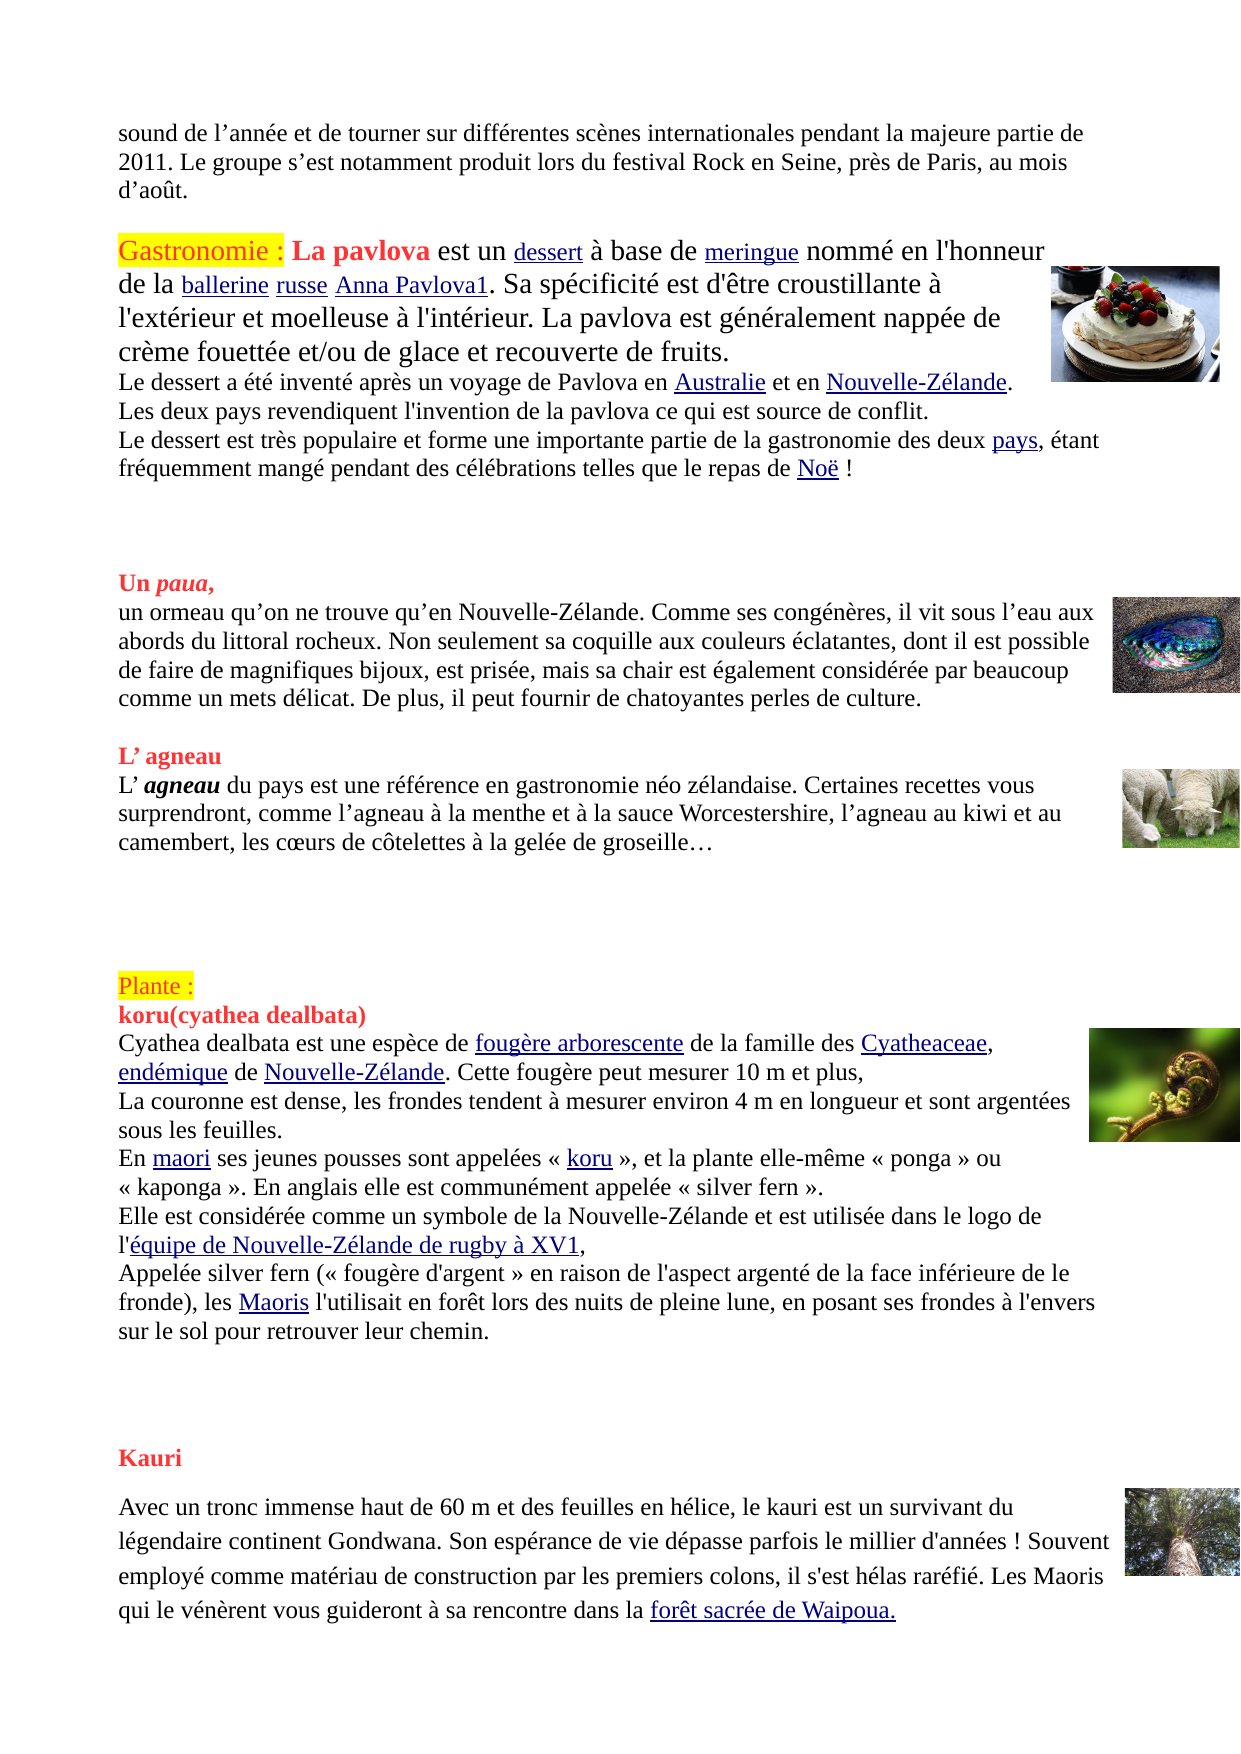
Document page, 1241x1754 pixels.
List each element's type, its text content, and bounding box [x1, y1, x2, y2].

picture [1112, 597, 1241, 693]
text Cyathea dealbata est une espèce de fougère arborescente de la famille des Cyatheaceae, endémique de Nouvelle-Zélande. Cette fougère peut mesurer 10 m et plus, [118, 1028, 1089, 1086]
text Elle est considérée comme un symbole de la Nouvelle-Zélande et est utilisée dans le logo de l'équipe de Nouvelle-Zélande de rugby à XV1, [118, 1201, 1122, 1258]
picture [1051, 266, 1220, 382]
text sound de l’année et de tourner sur différentes scènes internationales pendant la majeure partie de 2011. Le groupe s’est notamment produit lors du festival Rock en Seine, près de Paris, au mois d’août. [118, 118, 1122, 204]
text Plante : [118, 971, 1122, 1000]
text La couronne est dense, les frondes tendent à mesurer environ 4 m en longueur et sont argentées sous les feuilles. [118, 1086, 1122, 1143]
picture [1124, 1488, 1240, 1576]
text Appelée silver fern (« fougère d'argent » en raison de l'aspect argenté de la face inférieure de le fronde), les Maoris l'utilisait en forêt lors des nuits de pleine lune, en posant ses frondes à l'envers sur le sol pour retrouver leur chemin. [118, 1258, 1122, 1345]
text Un paua, [118, 568, 1122, 597]
text L’ agneau du pays est une référence en gastronomie néo zélandaise. Certaines recettes vous surprendront, comme l’agneau à la menthe et à la sauce Worcestershire, l’agneau au kiwi et au camembert, les cœurs de côtelettes à la gelée de groseille… [118, 770, 1122, 856]
text Avec un tronc immense haut de 60 m et des feuilles en hélice, le kauri est un survivant du légendaire continent Gondwana. Son espérance de vie dépasse parfois le millier d'années ! Souvent employé comme matériau de construction par les premiers colons, il s'est hélas raréfié. Les Maoris qui le vénèrent vous guideront à sa rencontre dans la forêt sacrée de Waipoua. [118, 1492, 1122, 1624]
text koru(cyathea dealbata) [118, 1000, 1122, 1028]
picture [1122, 769, 1240, 848]
text Le dessert est très populaire et forme une importante partie de la gastronomie des deux pays, étant fréquemment mangé pendant des célébrations telles que le repas de Noë ! [118, 425, 1122, 482]
text Kauri [118, 1443, 1122, 1472]
text Le dessert a été inventé après un voyage de Pavlova en Australie et en Nouvelle-Zélande. Les deux pays revendiquent l'invention de la pavlova ce qui est source de conflit. [118, 367, 1122, 425]
text Gastronomie : La pavlova est un dessert à base de meringue nommé en l'honneur de la ballerine russe Anna Pavlova1. Sa spécificité est d'être croustillante à l'extérieur et moelleuse à l'intérieur. La pavlova est généralement nappée de crème fouettée et/ou de glace et recouverte de fruits. [118, 233, 1122, 367]
text un ormeau qu’on ne trouve qu’en Nouvelle-Zélande. Comme ses congénères, il vit sous l’eau aux abords du littoral rocheux. Non seulement sa coquille aux couleurs éclatantes, dont il est possible de faire de magnifiques bijoux, est prisée, mais sa chair est également considérée par beaucoup comme un mets délicat. De plus, il peut fournir de chatoyantes perles de culture. [118, 597, 1122, 712]
picture [1089, 1028, 1240, 1142]
text En maori ses jeunes pousses sont appelées « koru », et la plante elle-même « ponga » ou « kaponga ». En anglais elle est communément appelée « silver fern ». [118, 1143, 1122, 1201]
text L’ agneau [118, 741, 1122, 770]
